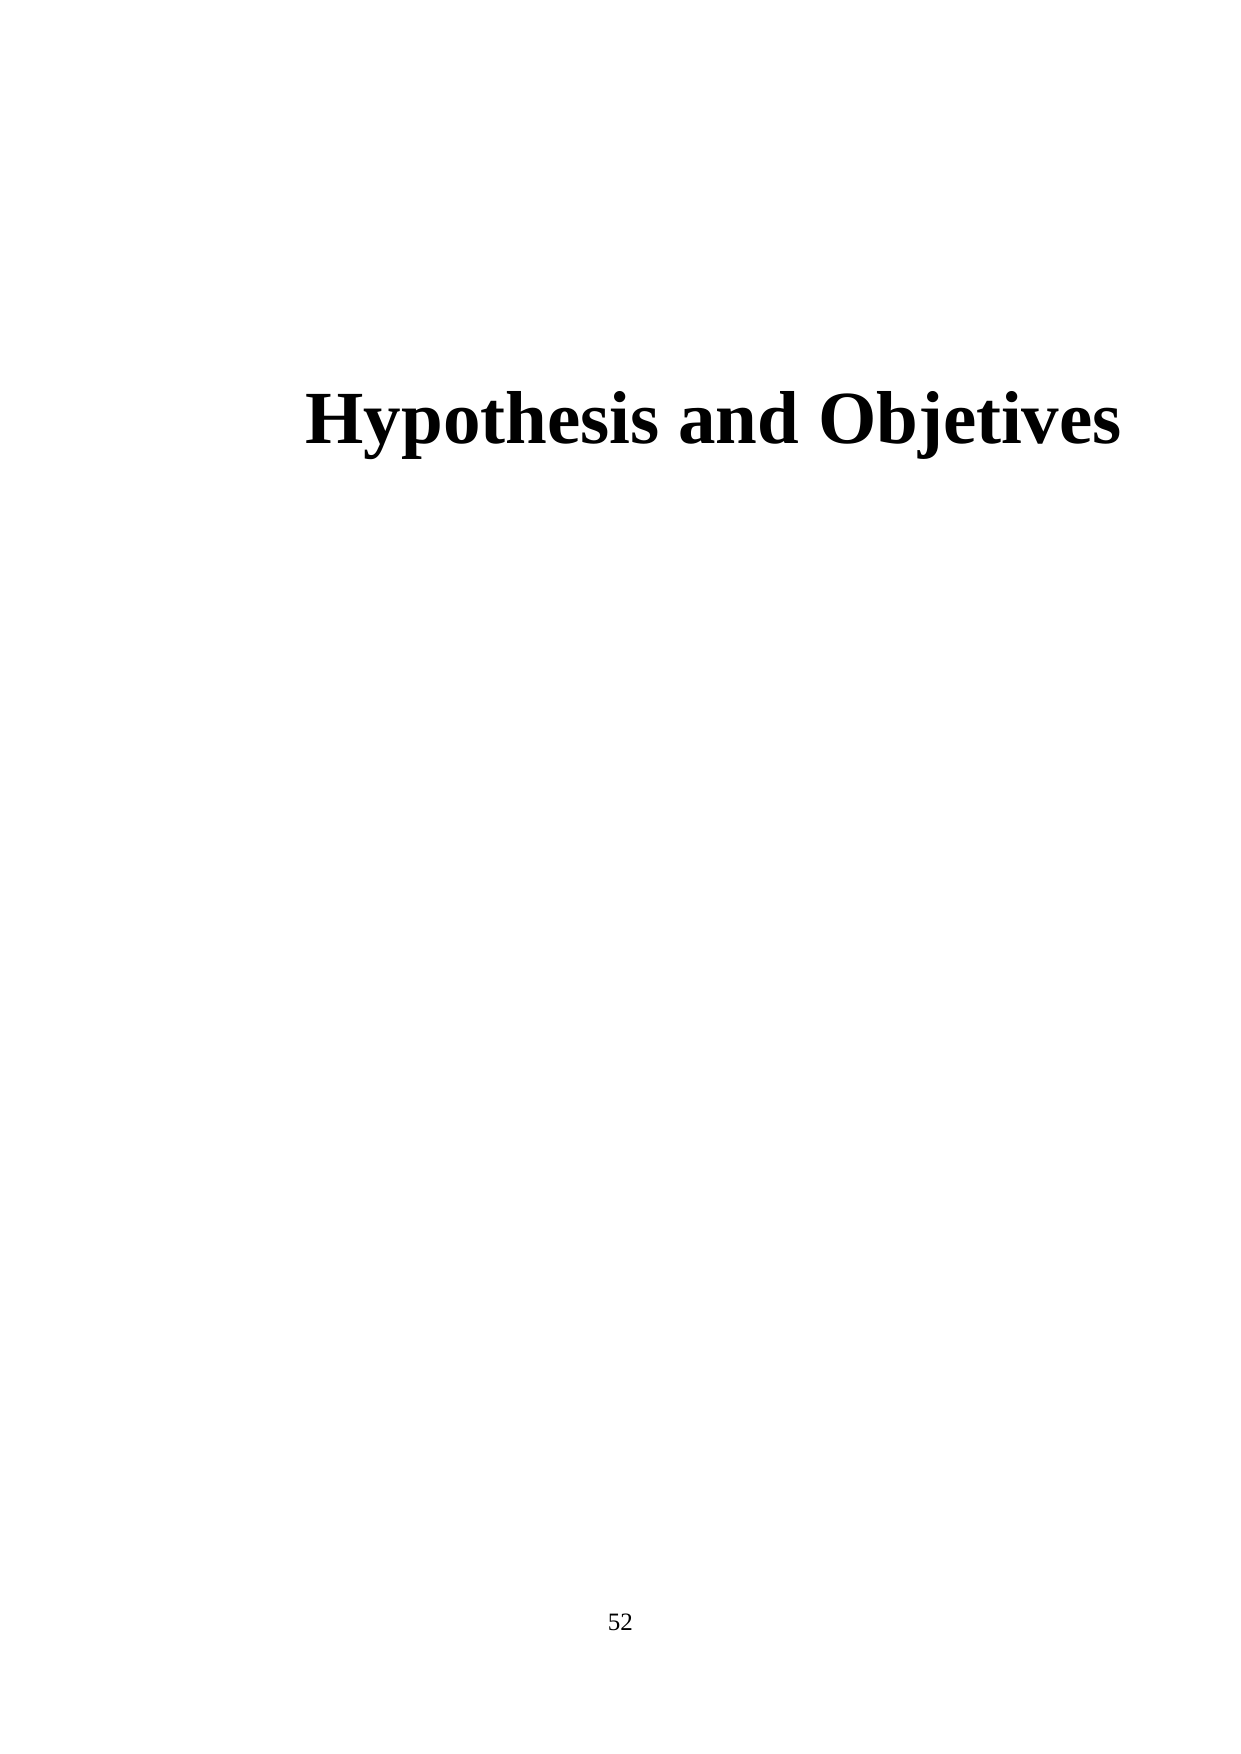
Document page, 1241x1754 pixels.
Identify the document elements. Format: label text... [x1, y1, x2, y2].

subtitle Hypothesis and Objetives [118, 374, 1122, 460]
